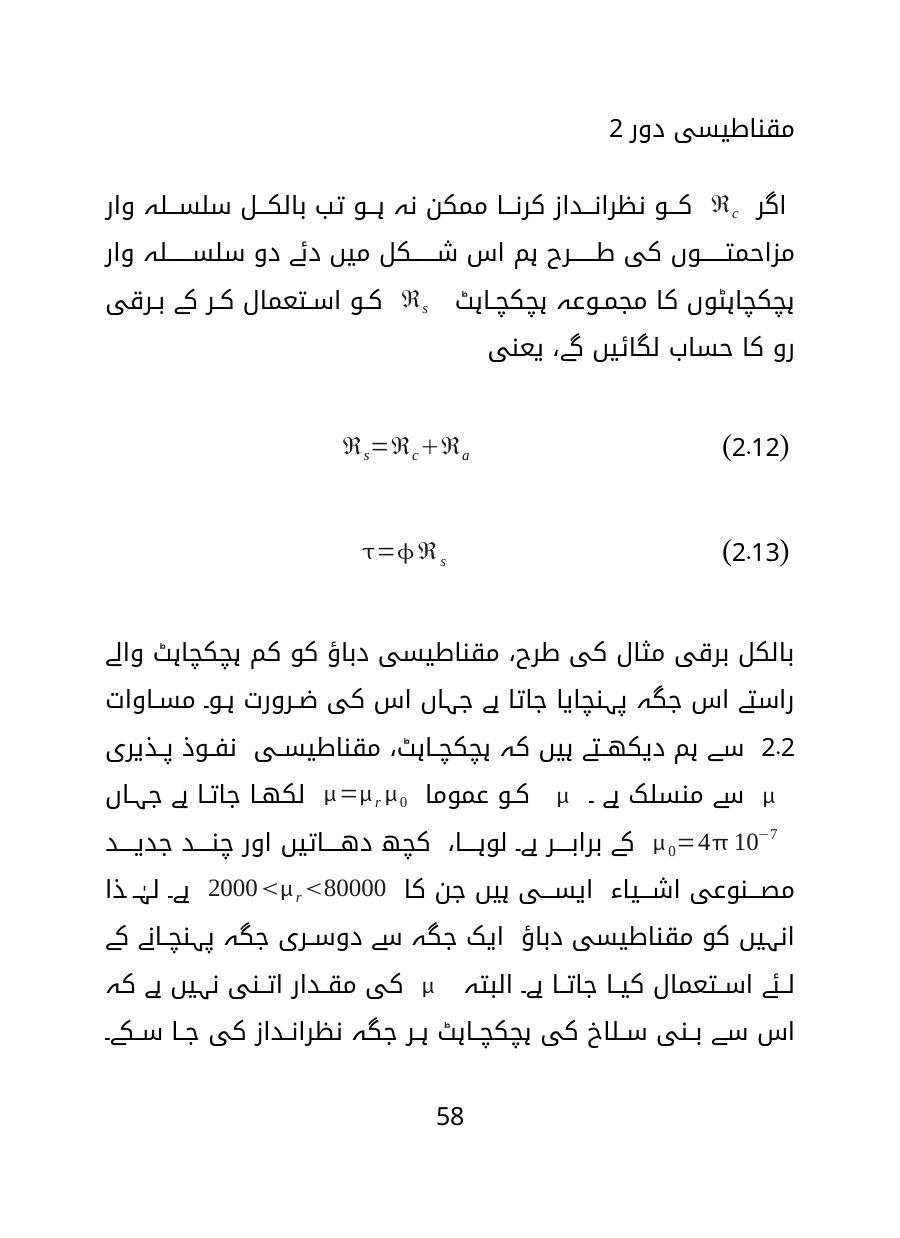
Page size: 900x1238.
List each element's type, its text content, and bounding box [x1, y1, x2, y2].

table_header [105, 419, 697, 490]
table_header (2.13) [694, 524, 795, 595]
table_header (2.12) [697, 419, 795, 490]
text اگرکو نظرانداز کرنا ممکن نہ ہو تب بالکل سلسلہ وار مزاحمتوں کی طرح ہم اس شکل میں دئے دو سلسلہ وار ہچکچاہٹوں کا مجموعہ ہچکچاہٹ کو استعمال کر کے برقی رو کا حساب لگائیں گے، یعنی [105, 182, 795, 372]
text بالکل برقی مثال کی طرح، مقناطیسی دباؤ کو کم ہچکچاہٹ والے راستے اس جگہ پہنچایا جاتا ہے جہاں اس کی ضرورت ہو۔ مساوات 2.2 سے ہم دیکھتے ہیں کہ ہچکچاہٹ، مقناطیسی نفوذ پذیریسے منسلک ہے ۔ کو عمومالکھا جاتا ہے جہاں کے برابر ہے۔ لوہا، کچھ دھاتیں اور چند جدید مصنوعی اشیاء ایسی ہیں جن کاہے۔ لہٰذا انہیں کو مقناطیسی دباؤ ایک جگہ سے دوسری جگہ پہنچانے کے لئے استعمال کیا جاتا ہے۔ البتہ کی مقدار اتنی نہیں ہے کہ اس سے بنی سلاخ کی ہچکچاہٹ ہر جگہ نظرانداز کی جا سکے۔ مساوات 2.2 سے ہم دیکھتے ہیں کہ ہچکچاہٹ کم سے کم کرنے کی خاطر رقبہ عمودی تراش زیادہ سے زیادہ رکھنا پڑتا ہے۔ لہٰذا عموما مقناطیسی دباؤ منتقل کرنے کے لئے ایک تار نہیں بلکہ خاصی زیادہ عمودی سطح رکھنے والا راستا درکار ہوتا ہے اور اس راستے کو مقناطیسی مرکز کہتے ہیں۔برقی مشینوں میں مقناطیسی مرکز باریک چادر یا پتری کو تہ در تہ رکھ کر بنایا جاتا ہے۔ مقناطیسی مرکز کے بارے میں ہم حصہ 2.8 میں مزید دیکھیں گے۔ [105, 629, 795, 1056]
table_header [105, 524, 694, 595]
